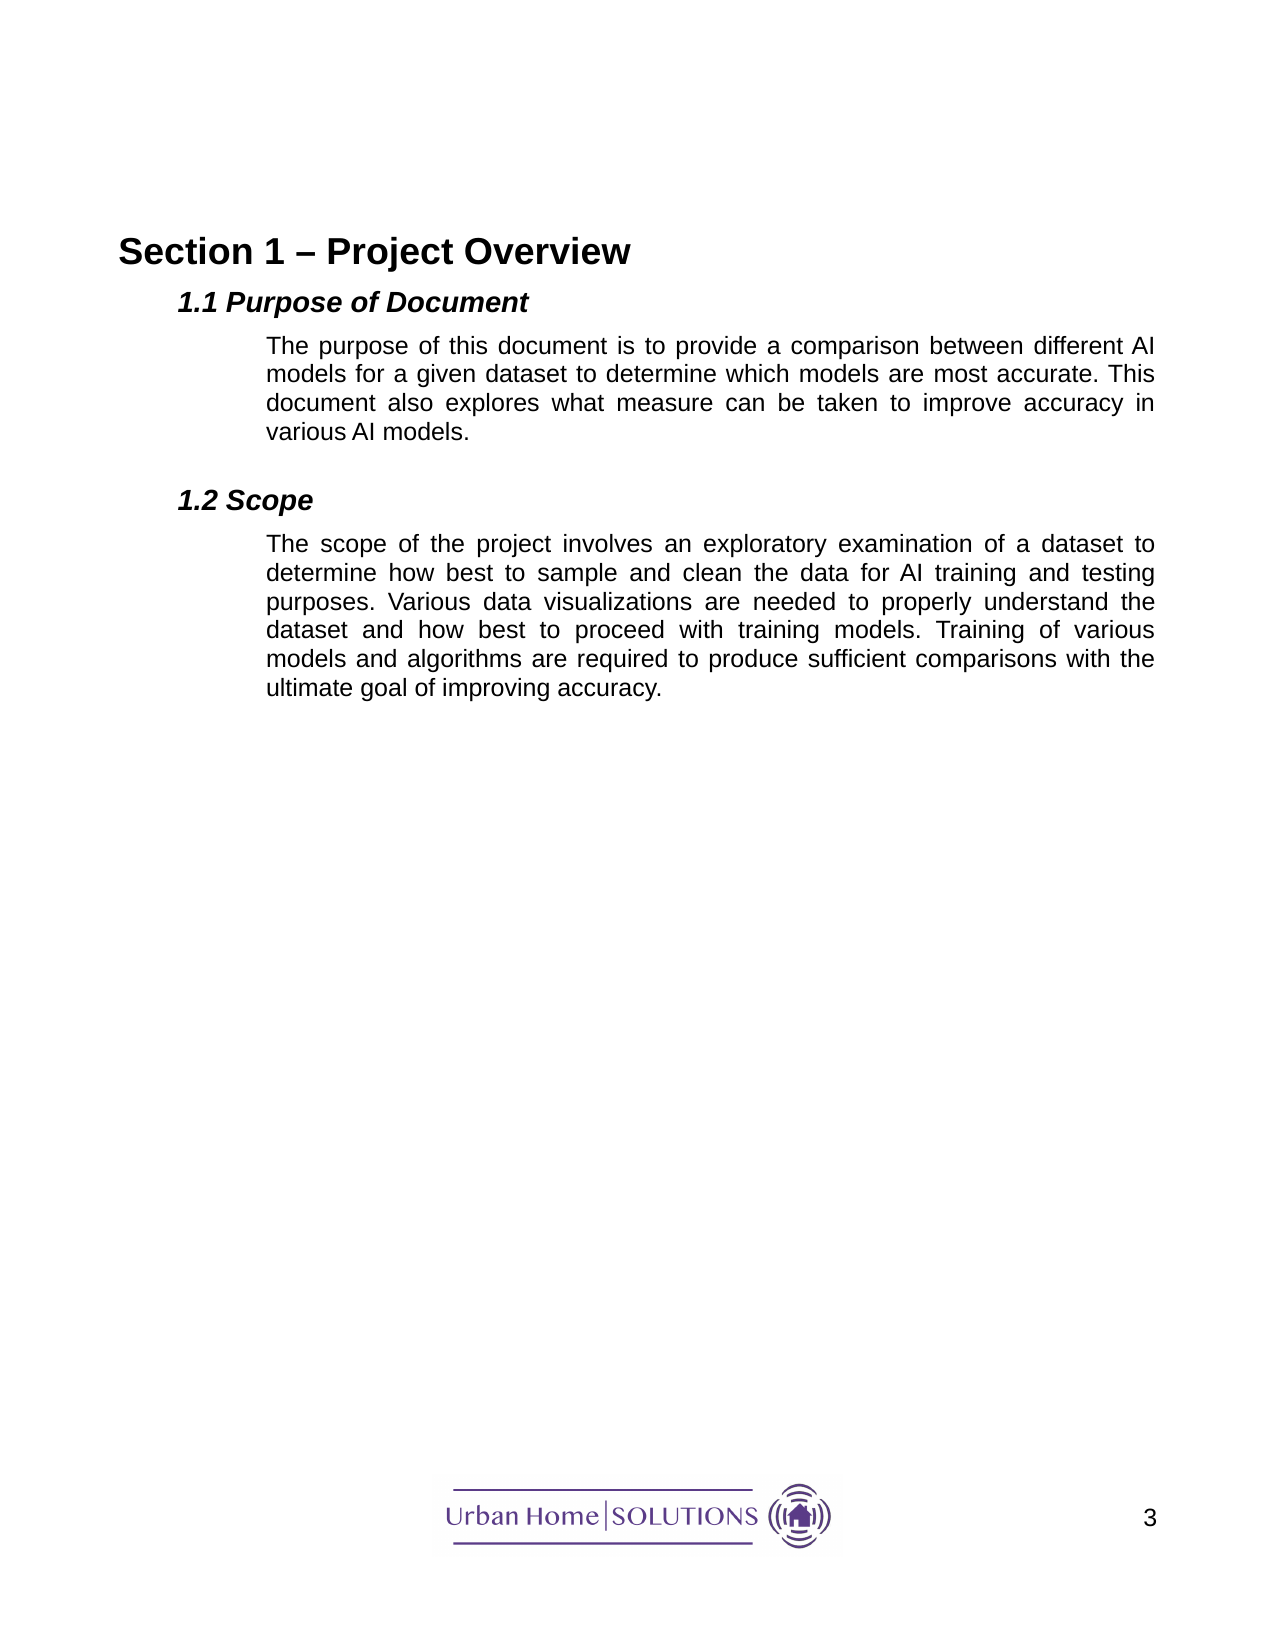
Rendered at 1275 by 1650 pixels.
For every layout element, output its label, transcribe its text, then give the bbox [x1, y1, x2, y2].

text The scope of the project involves an exploratory examination of a dataset to determine how best to sample and clean the data for AI training and testing purposes. Various data visualizations are needed to properly understand the dataset and how best to proceed with training models. Training of various models and algorithms are required to produce sufficient comparisons with the ultimate goal of improving accuracy. [266, 529, 1157, 702]
picture [432, 1474, 844, 1557]
subtitle 1.1 Purpose of Document [177, 285, 1157, 318]
text The purpose of this document is to provide a comparison between different AI models for a given dataset to determine which models are most accurate. This document also explores what measure can be taken to improve accuracy in various AI models. [266, 331, 1157, 446]
subtitle Section 1 – Project Overview [118, 229, 1157, 272]
subtitle 1.2 Scope [177, 483, 1157, 517]
